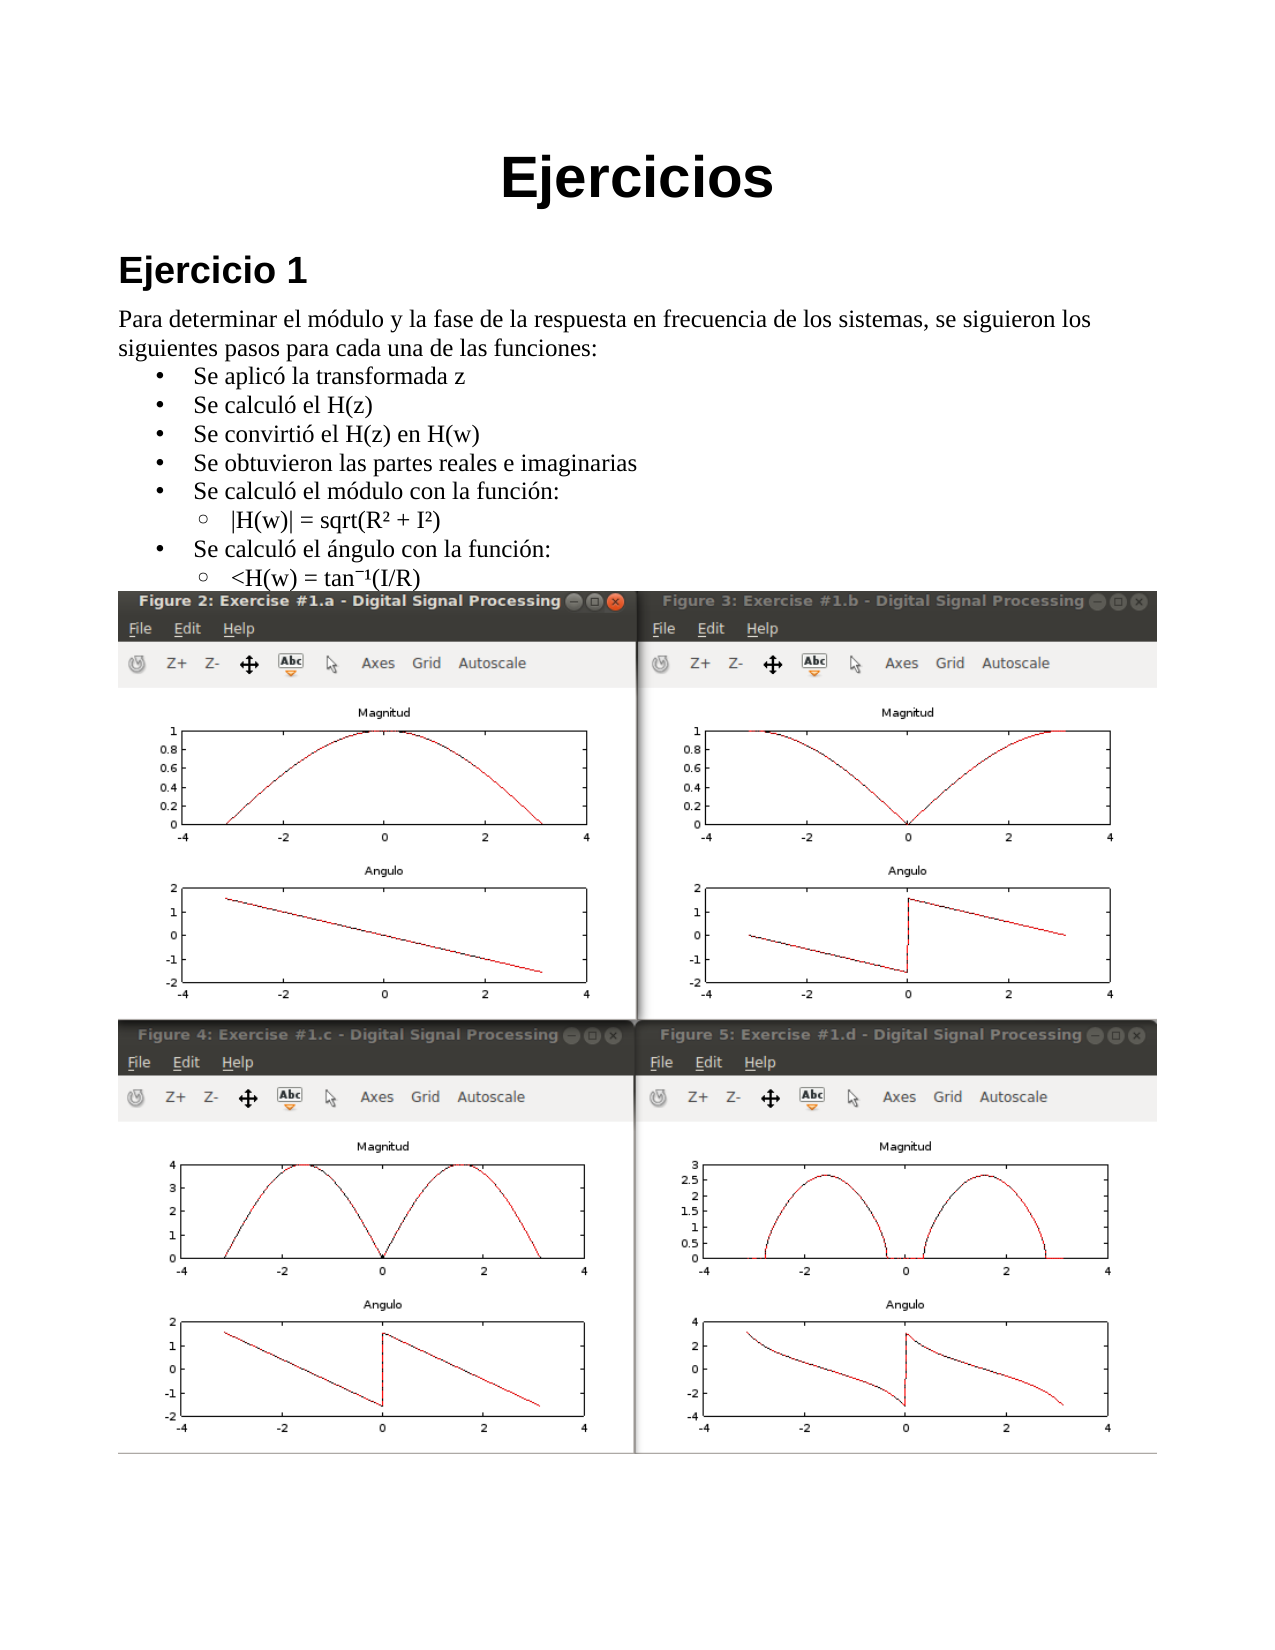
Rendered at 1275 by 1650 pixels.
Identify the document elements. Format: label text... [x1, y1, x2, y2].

list Se aplicó la transformada z [156, 361, 1157, 390]
list Se calculó el ángulo con la función: [156, 534, 1157, 563]
list <H(w) = tan⁻¹(I/R) [193, 563, 1157, 591]
list |H(w)| = sqrt(R² + I²) [193, 505, 1157, 534]
title Ejercicios [118, 143, 1157, 210]
text Para determinar el módulo y la fase de la respuesta en frecuencia de los sistemas, se siguieron los siguientes pasos para cada una de las funciones: [118, 304, 1157, 361]
subtitle Ejercicio 1 [118, 248, 1157, 291]
list Se calculó el H(z) [156, 390, 1157, 419]
list Se convirtió el H(z) en H(w) [156, 419, 1157, 448]
list Se obtuvieron las partes reales e imaginarias [156, 448, 1157, 476]
list Se calculó el módulo con la función: [156, 476, 1157, 505]
picture [118, 591, 1157, 1454]
